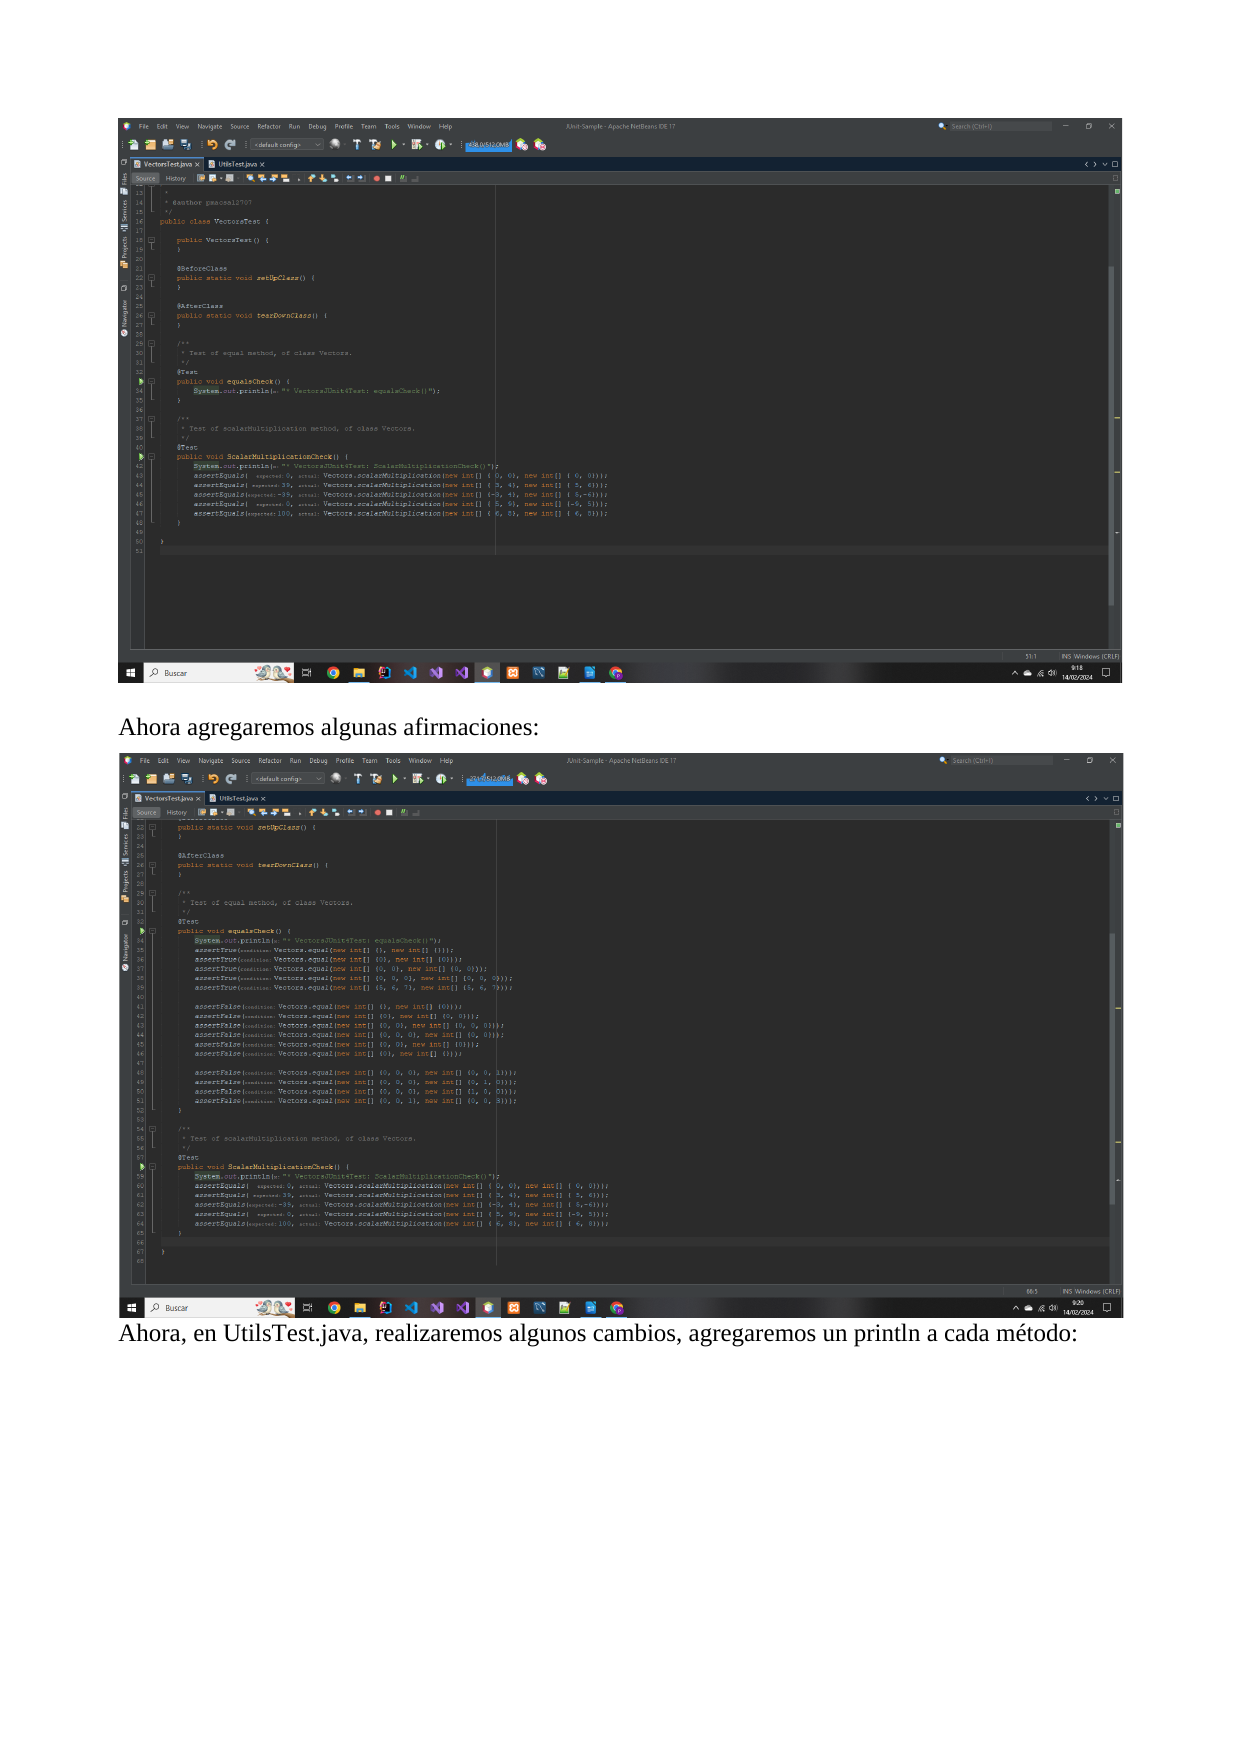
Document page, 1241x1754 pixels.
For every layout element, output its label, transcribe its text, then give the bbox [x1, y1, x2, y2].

picture [118, 118, 1123, 683]
text Ahora, en UtilsTest.java, realizaremos algunos cambios, agregaremos un println a cada método: [118, 769, 1122, 1346]
text Ahora agregaremos algunas afirmaciones: [118, 712, 1122, 740]
picture [119, 753, 1124, 1318]
